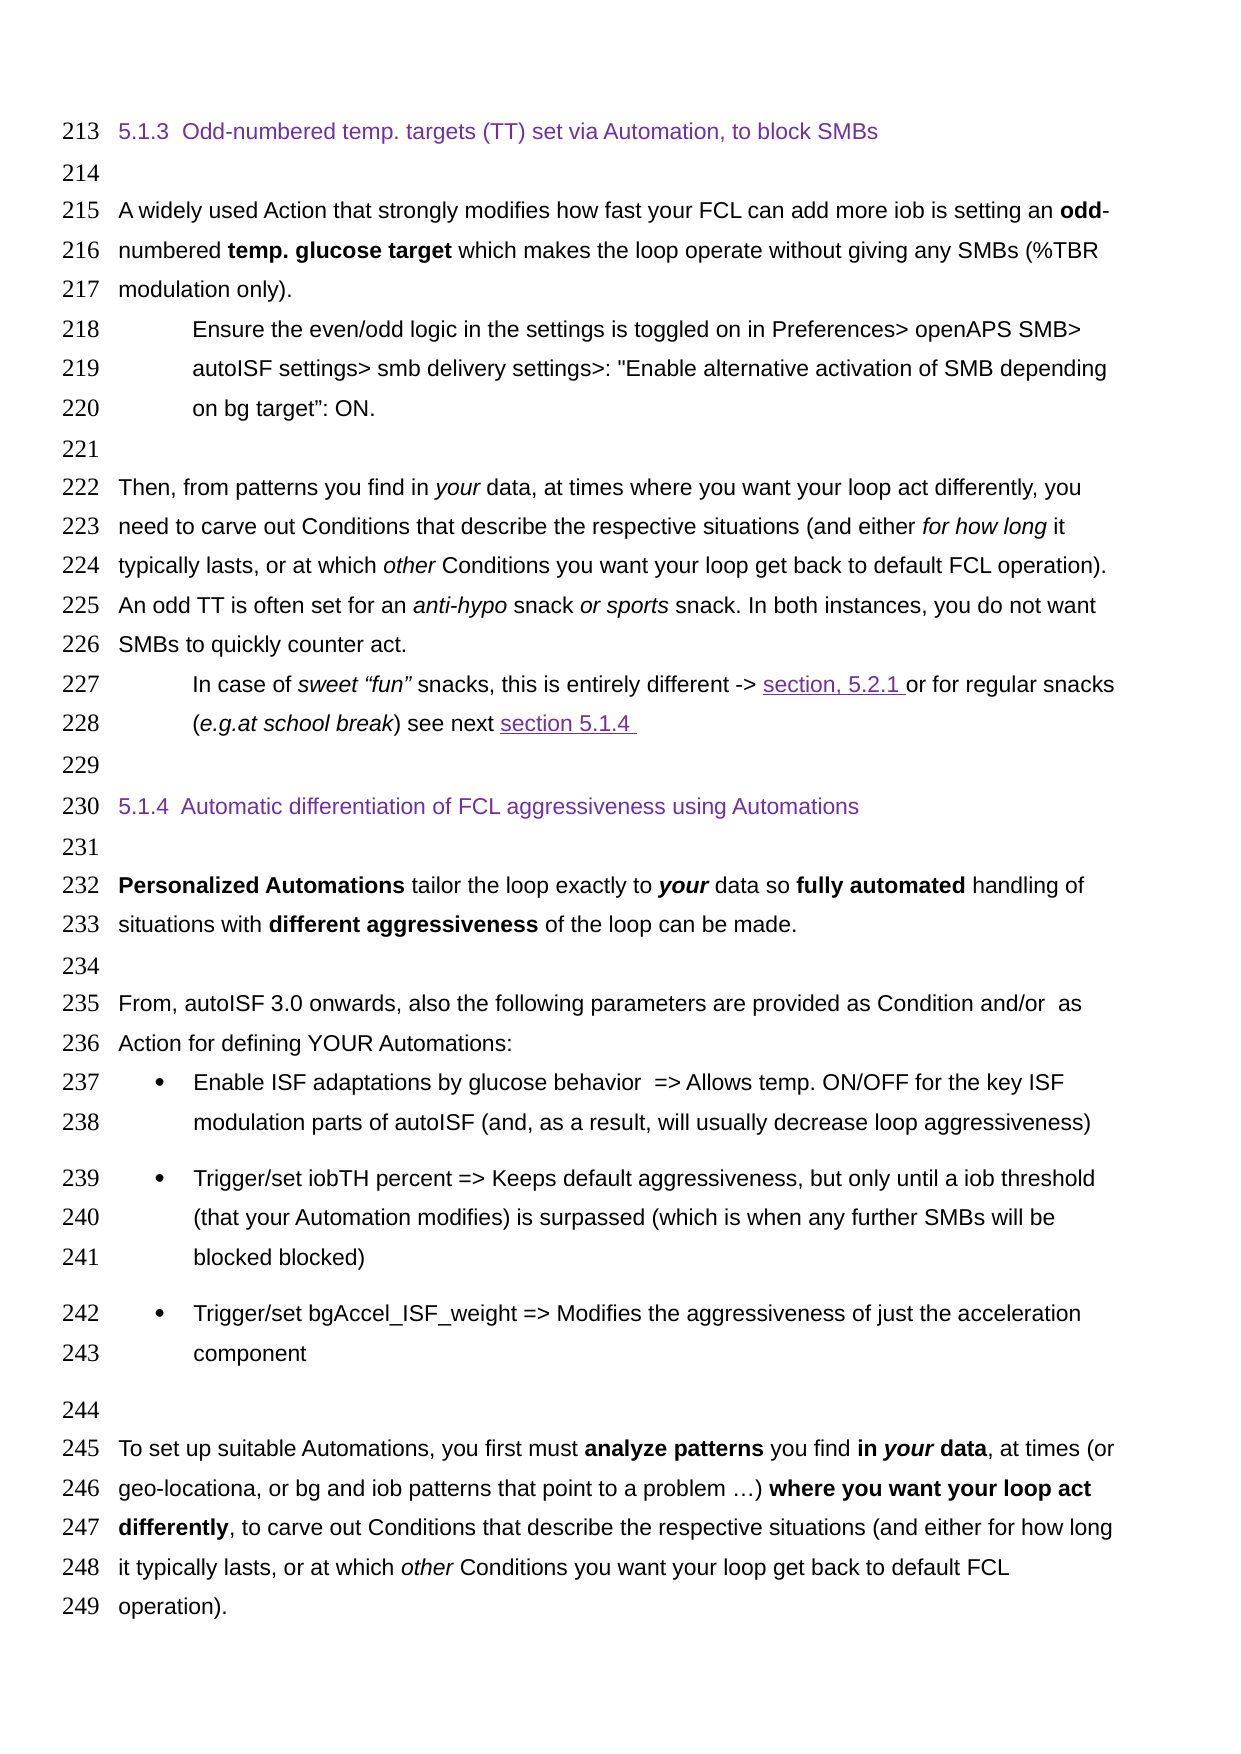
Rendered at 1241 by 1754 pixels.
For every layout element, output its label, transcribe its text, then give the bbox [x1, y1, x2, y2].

text From, autoISF 3.0 onwards, also the following parameters are provided as Condition and/or as Action for defining YOUR Automations: [118, 990, 1122, 1056]
text An odd TT is often set for an anti-hypo snack or sports snack. In both instances, you do not want SMBs to quickly counter act. [118, 592, 1122, 658]
list Trigger/set bgAccel_ISF_weight => Modifies the aggressiveness of just the acceleration component [156, 1300, 1122, 1366]
list Trigger/set iobTH percent => Keeps default aggressiveness, but only until a iob threshold (that your Automation modifies) is surpassed (which is when any further SMBs will be blocked blocked) [156, 1165, 1122, 1270]
text Ensure the even/odd logic in the settings is toggled on in Preferences> openAPS SMB> autoISF settings> smb delivery settings>: "Enable alternative activation of SMB depending on bg target”: ON. [192, 316, 1122, 421]
text A widely used Action that strongly modifies how fast your FCL can add more iob is setting an odd-numbered temp. glucose target which makes the loop operate without giving any SMBs (%TBR modulation only). [118, 197, 1122, 302]
text Personalized Automations tailor the loop exactly to your data so fully automated handling of situations with different aggressiveness of the loop can be made. [118, 872, 1122, 938]
text Then, from patterns you find in your data, at times where you want your loop act differently, you need to carve out Conditions that describe the respective situations (and either for how long it typically lasts, or at which other Conditions you want your loop get back to default FCL operation). [118, 473, 1122, 579]
list Enable ISF adaptations by glucose behavior => Allows temp. ON/OFF for the key ISF modulation parts of autoISF (and, as a result, will usually decrease loop aggressiveness) [156, 1069, 1122, 1135]
text In case of sweet “fun” snacks, this is entirely different -> section, 5.2.1 or for regular snacks (e.g.at school break) see next section 5.1.4 [192, 671, 1122, 737]
text 5.1.3 Odd-numbered temp. targets (TT) set via Automation, to block SMBs [118, 118, 1122, 144]
text To set up suitable Automations, you first must analyze patterns you find in your data, at times (or geo-locationa, or bg and iob patterns that point to a problem …) where you want your loop act differently, to carve out Conditions that describe the respective situations (and either for how long it typically lasts, or at which other Conditions you want your loop get back to default FCL operation). [118, 1435, 1122, 1619]
text 5.1.4 Automatic differentiation of FCL aggressiveness using Automations [118, 793, 1122, 819]
